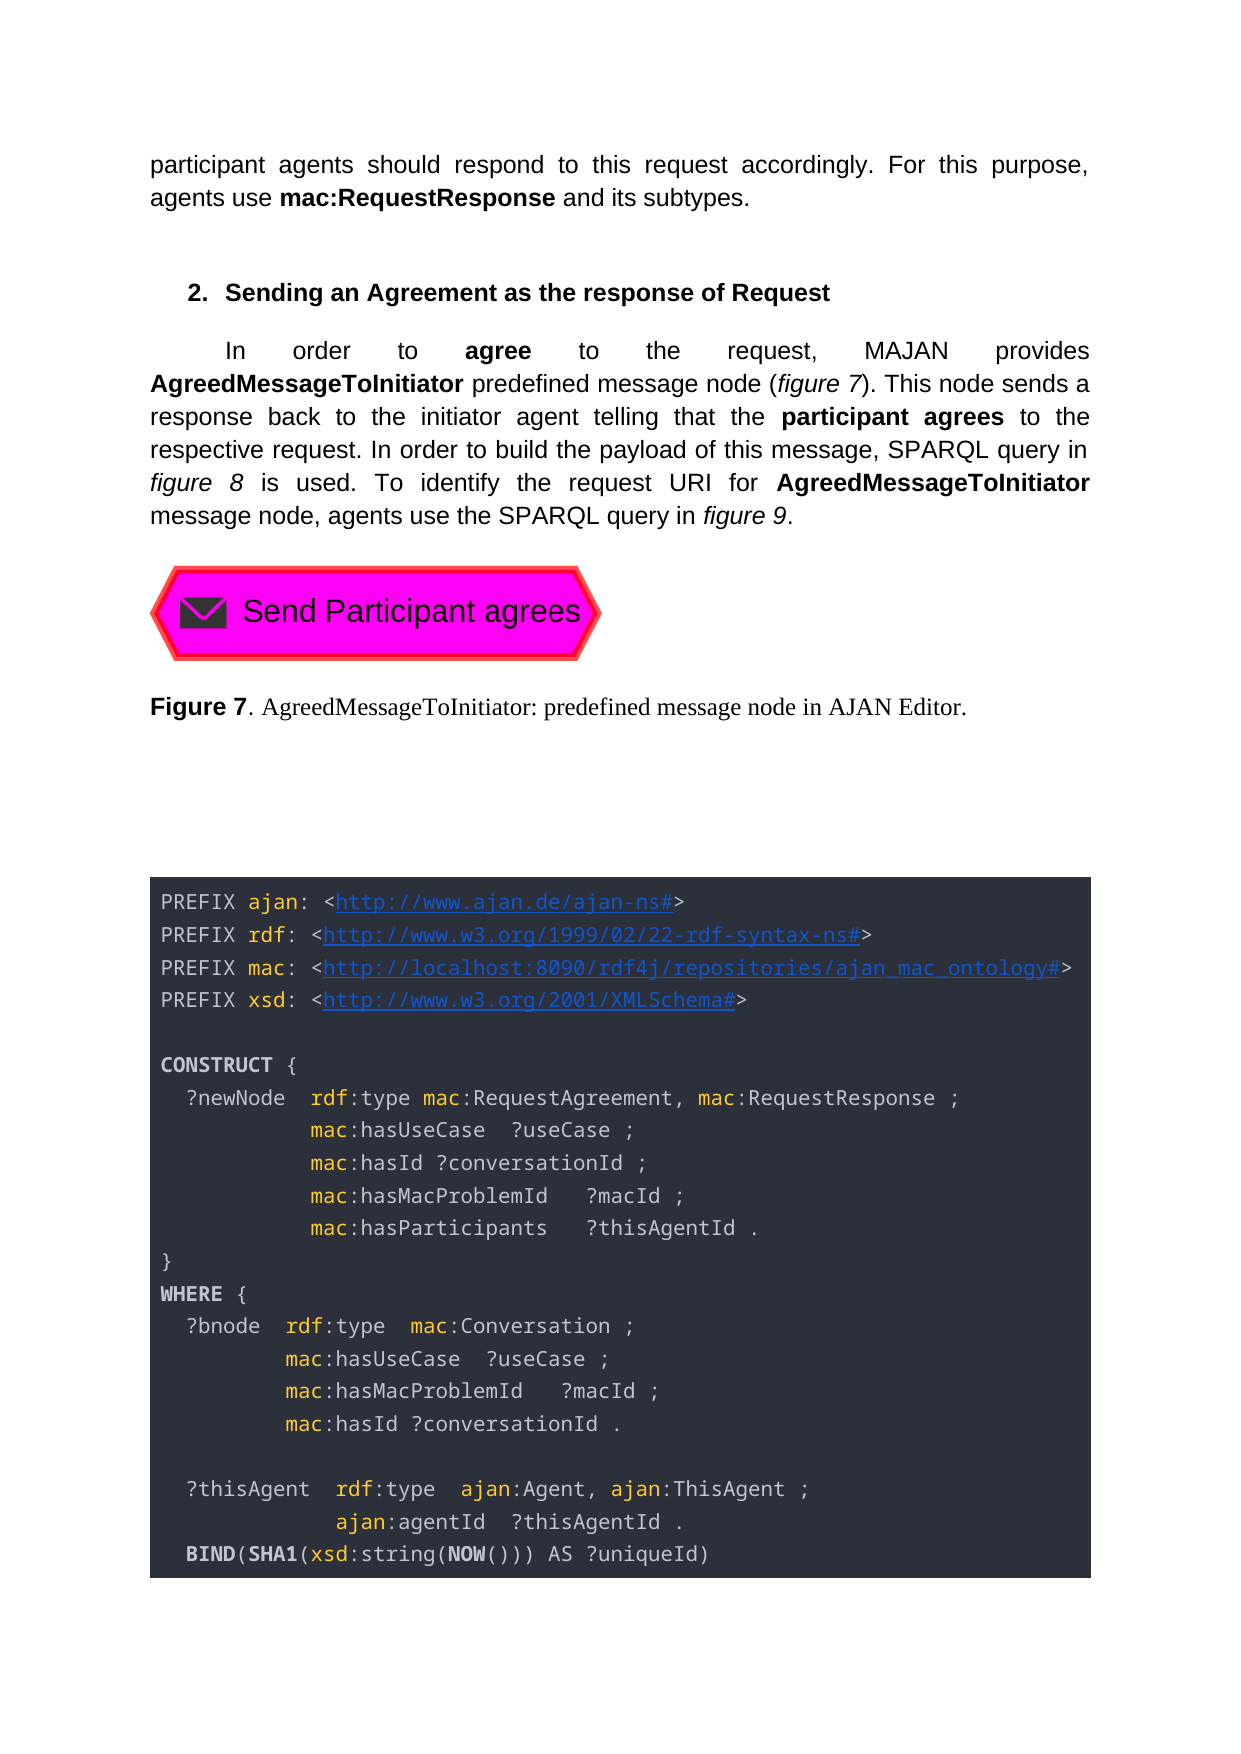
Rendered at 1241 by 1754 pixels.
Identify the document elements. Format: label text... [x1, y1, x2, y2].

table_header PREFIX ajan: <http://www.ajan.de/ajan-ns#> PREFIX rdf: <http://www.w3.org/1999/02/22-rdf-syntax-ns#> PREFIX mac: <http://localhost:8090/rdf4j/repositories/ajan_mac_ontology#> PREFIX xsd: <http://www.w3.org/2001/XMLSchema#> CONSTRUCT { ?newNode rdf:type mac:RequestAgreement, mac:RequestResponse ; mac:hasUseCase ?useCase ; mac:hasId ?conversationId ; mac:hasMacProblemId ?macId ; mac:hasParticipants ?thisAgentId . } WHERE { ?bnode rdf:type mac:Conversation ; mac:hasUseCase ?useCase ; mac:hasMacProblemId ?macId ; mac:hasId ?conversationId . ?thisAgent rdf:type ajan:Agent, ajan:ThisAgent ; ajan:agentId ?thisAgentId . BIND(SHA1(xsd:string(NOW())) AS ?uniqueId) [150, 877, 1091, 1578]
list Sending an Agreement as the response of Request [187, 278, 1090, 307]
picture [150, 559, 609, 664]
text participant agents should respond to this request accordingly. For this purpose, agents use mac:RequestResponse and its subtypes. [150, 150, 1090, 212]
text Figure 7. AgreedMessageToInitiator: predefined message node in AJAN Editor. [150, 692, 1090, 721]
text In order to agree to the request, MAJAN provides AgreedMessageToInitiator predefined message node (figure 7). This node sends a response back to the initiator agent telling that the participant agrees to the respective request. In order to build the payload of this message, SPARQL query in figure 8 is used. To identify the request URI for AgreedMessageToInitiator message node, agents use the SPARQL query in figure 9. [150, 336, 1090, 530]
